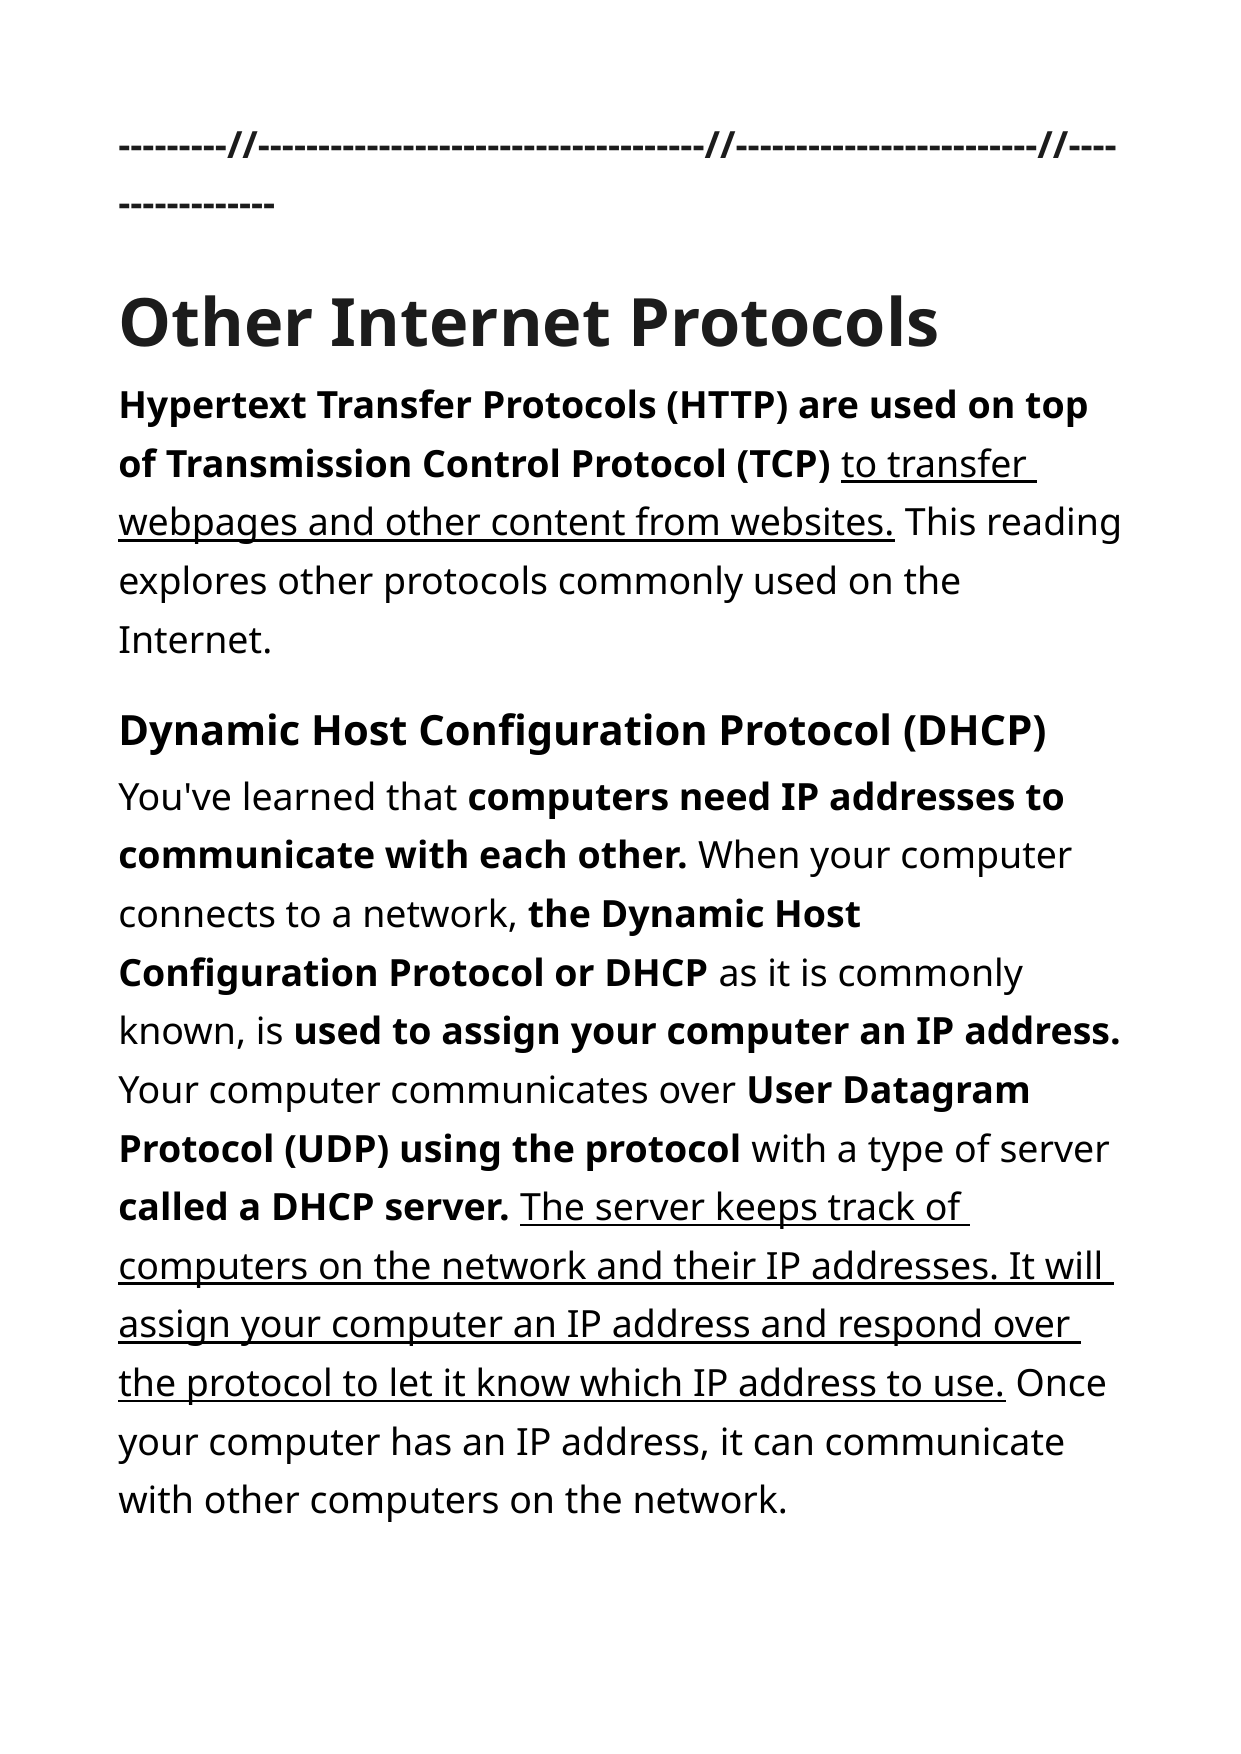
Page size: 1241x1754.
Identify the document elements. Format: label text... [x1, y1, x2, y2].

text Hypertext Transfer Protocols (HTTP) are used on top of Transmission Control Protocol (TCP) to transfer webpages and other content from websites. This reading explores other protocols commonly used on the Internet. [118, 378, 1122, 664]
subtitle Dynamic Host Configuration Protocol (DHCP) [118, 701, 1122, 757]
subtitle Other Internet Protocols [118, 275, 1122, 366]
text ---------//-------------------------------------//-------------------------//----------------- [118, 118, 1122, 228]
text You've learned that computers need IP addresses to communicate with each other. When your computer connects to a network, the Dynamic Host Configuration Protocol or DHCP as it is commonly known, is used to assign your computer an IP address. Your computer communicates over User Datagram Protocol (UDP) using the protocol with a type of server called a DHCP server. The server keeps track of computers on the network and their IP addresses. It will assign your computer an IP address and respond over the protocol to let it know which IP address to use. Once your computer has an IP address, it can communicate with other computers on the network. [118, 770, 1122, 1525]
